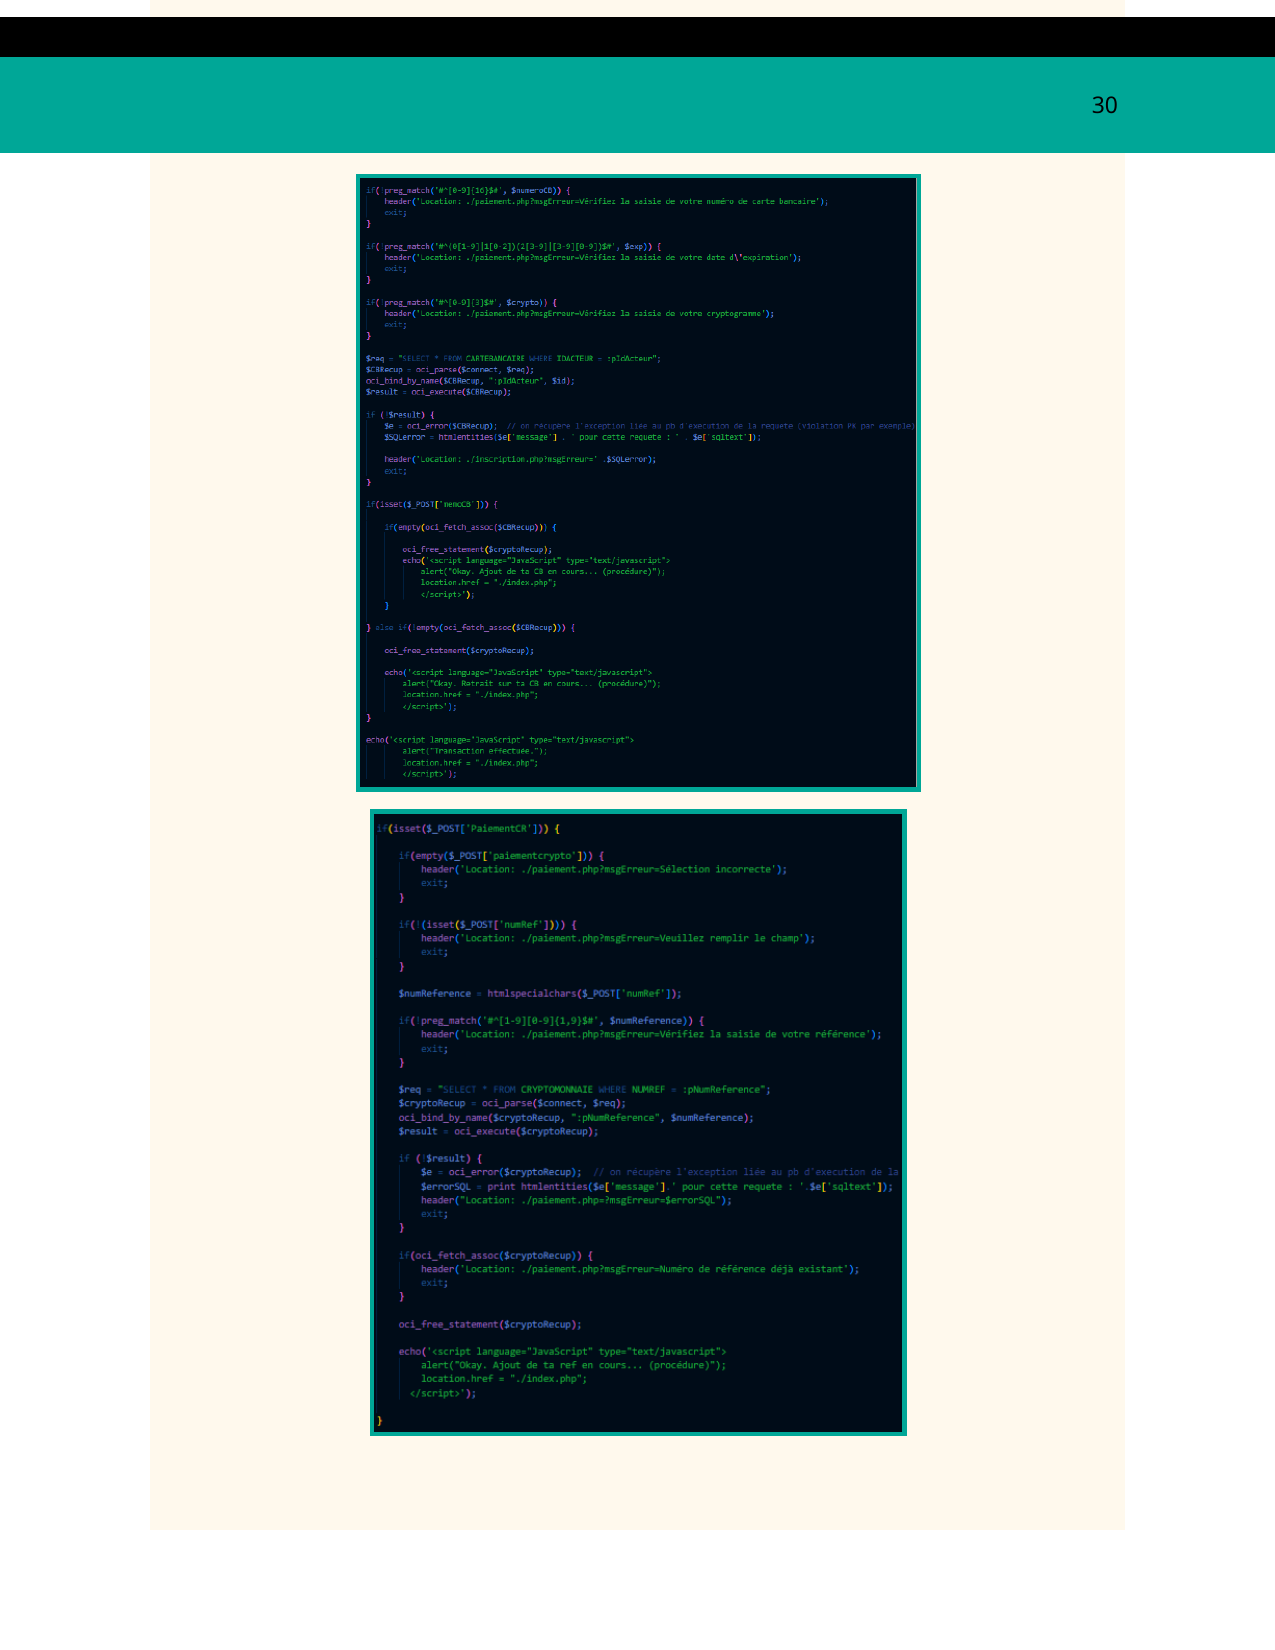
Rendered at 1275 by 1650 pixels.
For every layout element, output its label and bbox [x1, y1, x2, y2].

picture [360, 178, 917, 787]
picture [374, 814, 902, 1432]
